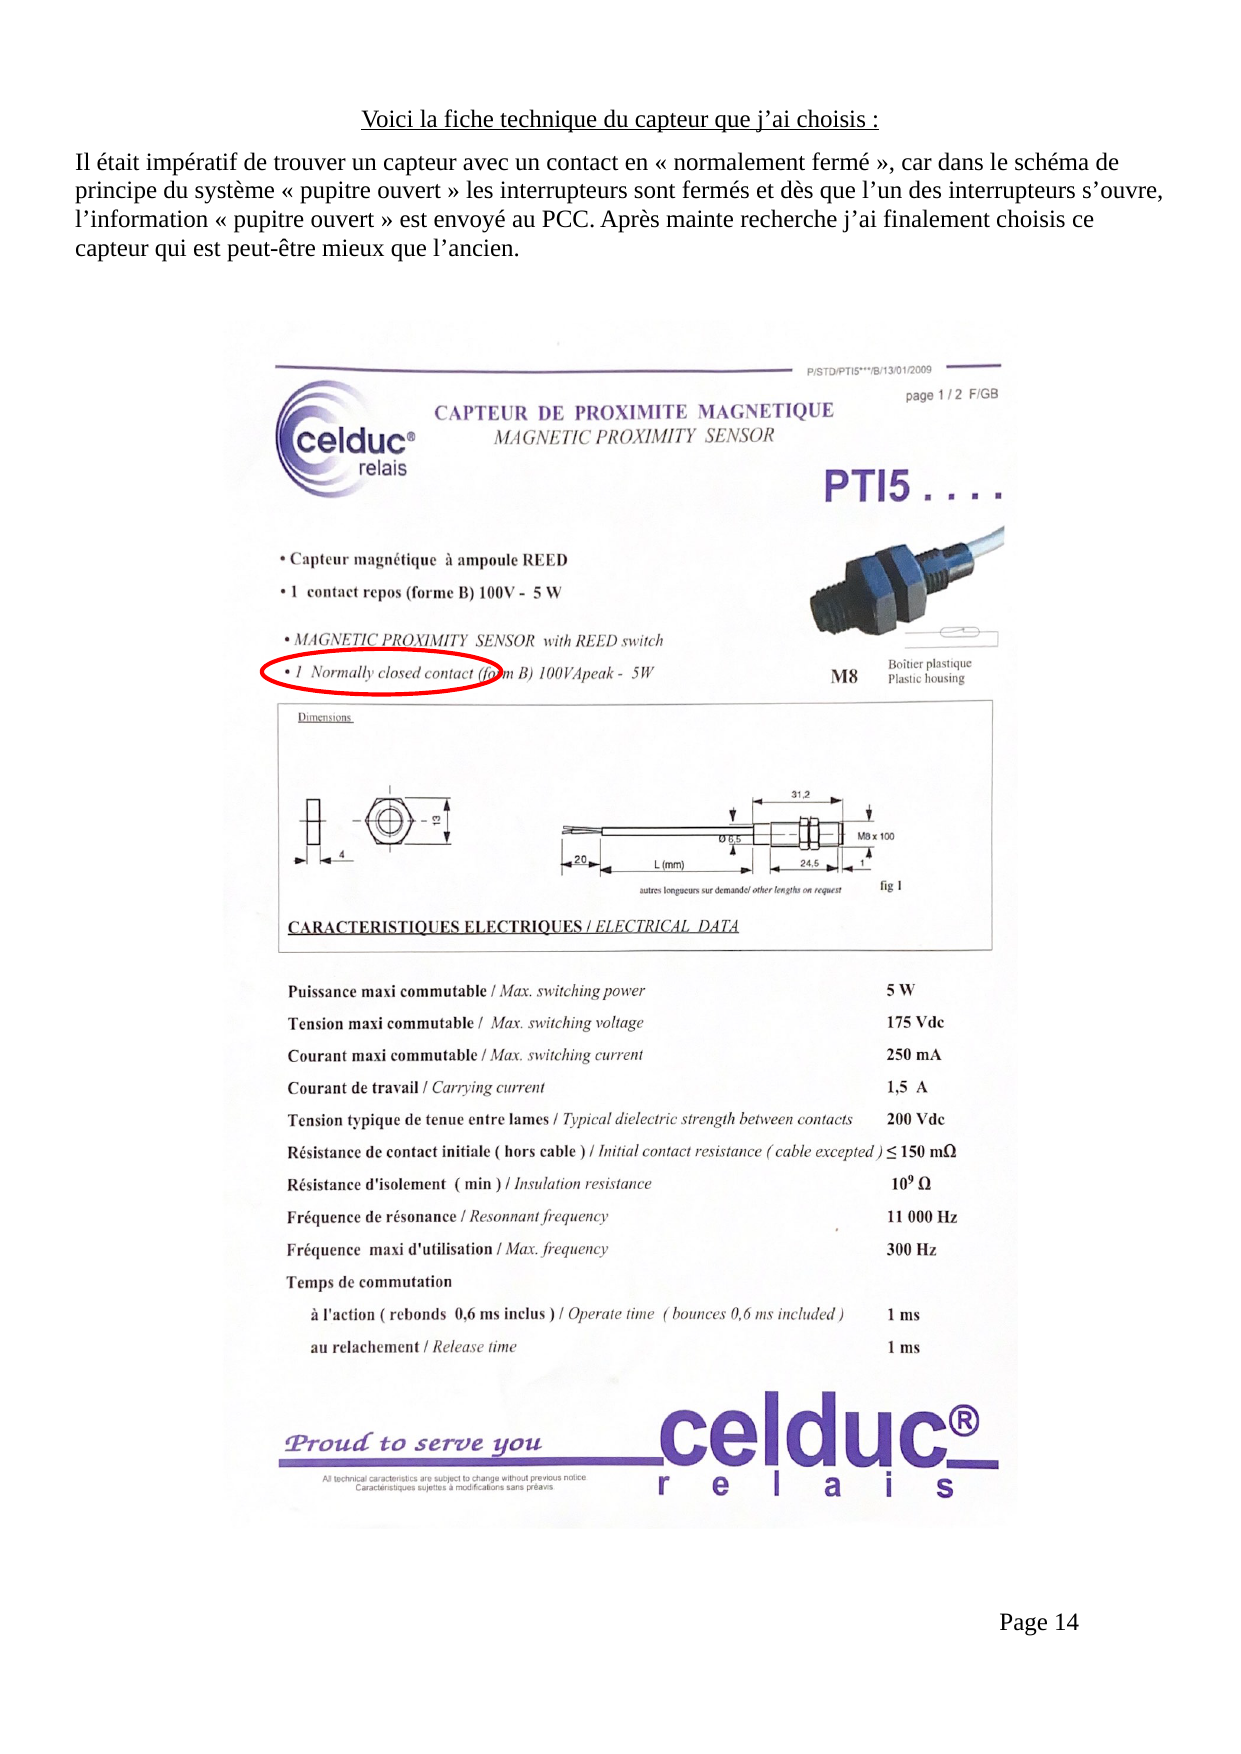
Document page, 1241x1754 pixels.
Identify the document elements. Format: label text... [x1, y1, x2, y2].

text Voici la fiche technique du capteur que j’ai choisis : [75, 104, 1165, 132]
text Il était impératif de trouver un capteur avec un contact en « normalement fermé », car dans le schéma de principe du système « pupitre ouvert » les interrupteurs sont fermés et dès que l’un des interrupteurs s’ouvre, l’information « pupitre ouvert » est envoyé au PCC. Après mainte recherche j’ai finalement choisis ce capteur qui est peut-être mieux que l’ancien. [75, 147, 1165, 262]
